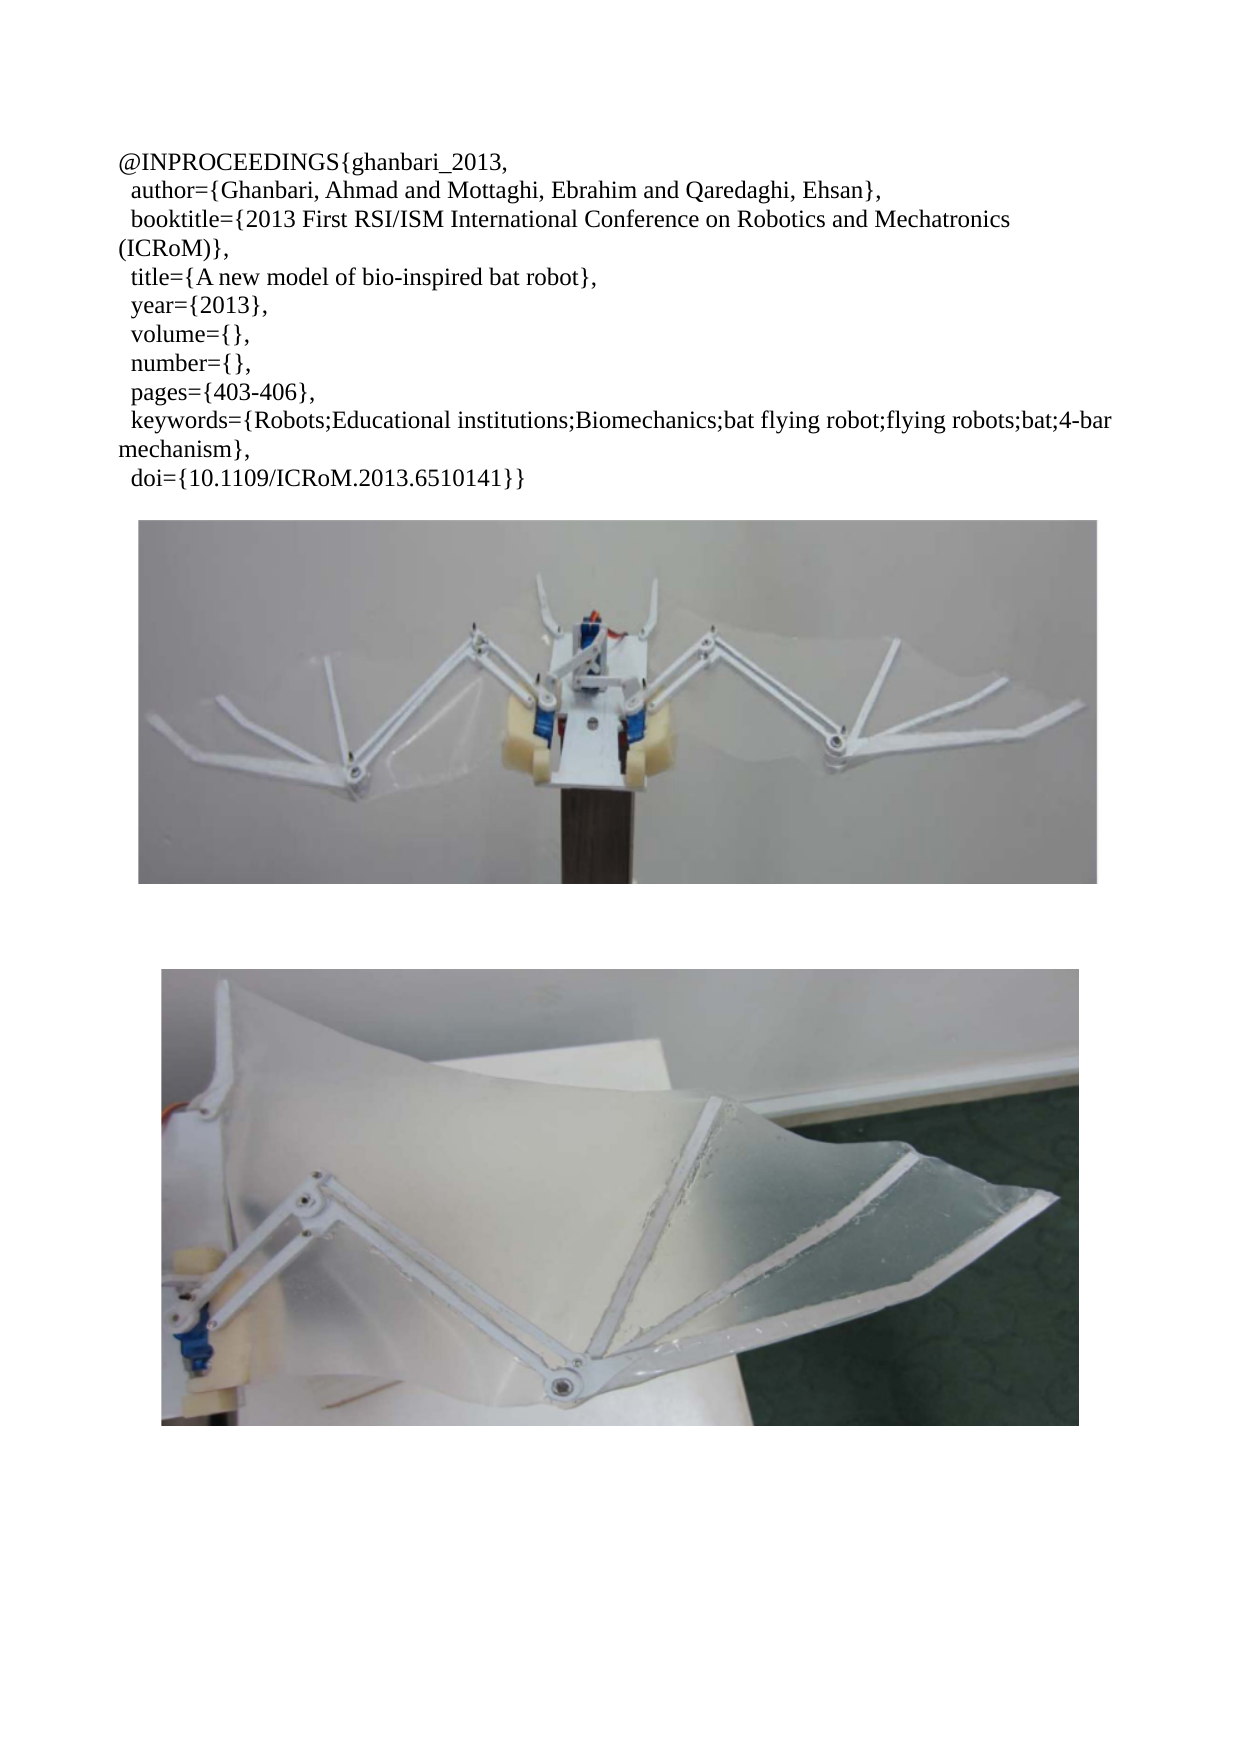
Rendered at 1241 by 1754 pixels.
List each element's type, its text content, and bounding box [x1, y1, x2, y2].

text volume={}, [118, 319, 1122, 348]
text @INPROCEEDINGS{ghanbari_2013, [118, 147, 1122, 176]
text author={Ghanbari, Ahmad and Mottaghi, Ebrahim and Qaredaghi, Ehsan}, [118, 176, 1122, 204]
text pages={403-406}, [118, 377, 1122, 406]
text number={}, [118, 348, 1122, 377]
text doi={10.1109/ICRoM.2013.6510141}} [118, 463, 1122, 492]
text year={2013}, [118, 291, 1122, 319]
text title={A new model of bio-inspired bat robot}, [118, 262, 1122, 291]
picture [138, 520, 1102, 884]
picture [161, 969, 1079, 1426]
text keywords={Robots;Educational institutions;Biomechanics;bat flying robot;flying robots;bat;4-bar mechanism}, [118, 406, 1122, 463]
text booktitle={2013 First RSI/ISM International Conference on Robotics and Mechatronics (ICRoM)}, [118, 204, 1122, 262]
